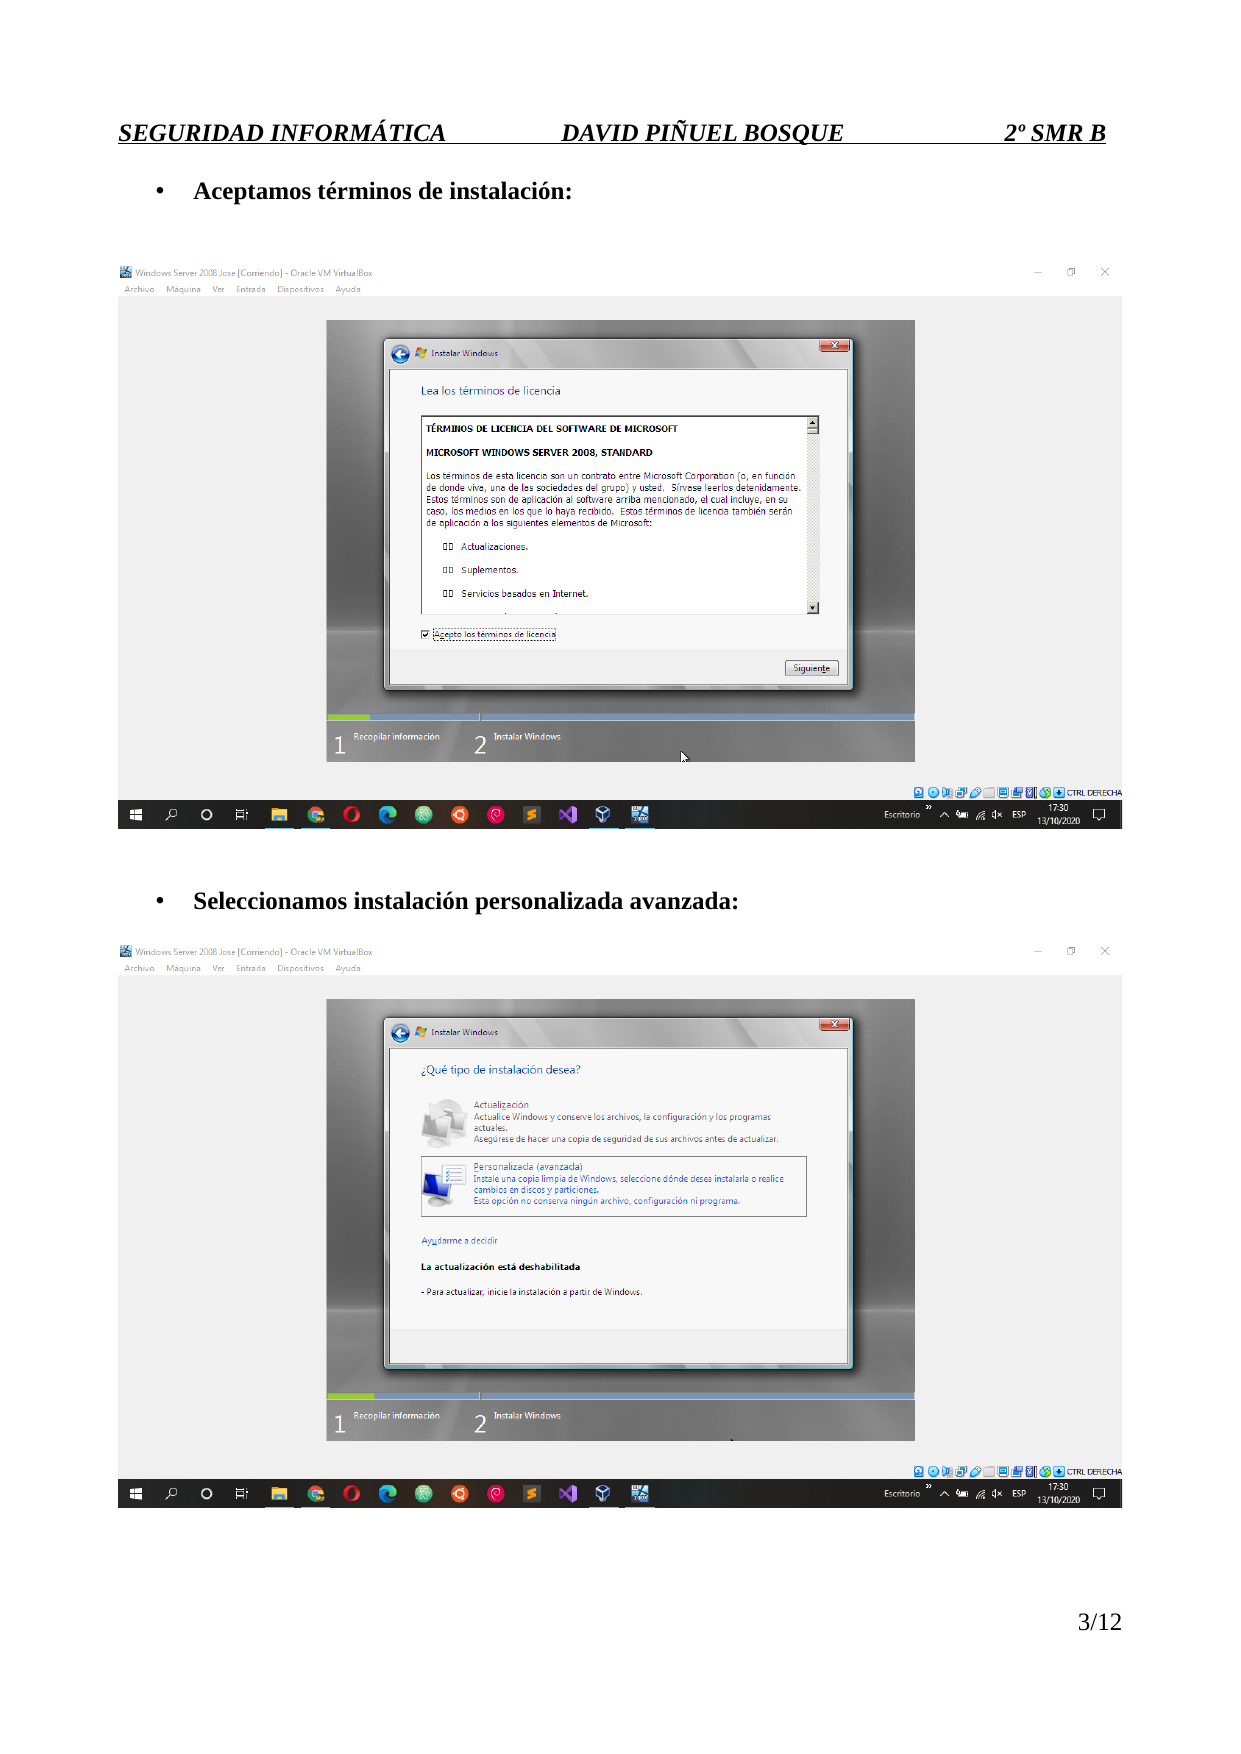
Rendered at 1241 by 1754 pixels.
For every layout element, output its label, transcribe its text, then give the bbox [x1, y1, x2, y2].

list Aceptamos términos de instalación: [156, 176, 1122, 205]
list Seleccionamos instalación personalizada avanzada: [156, 886, 1122, 915]
picture [118, 264, 1123, 829]
picture [118, 943, 1123, 1508]
